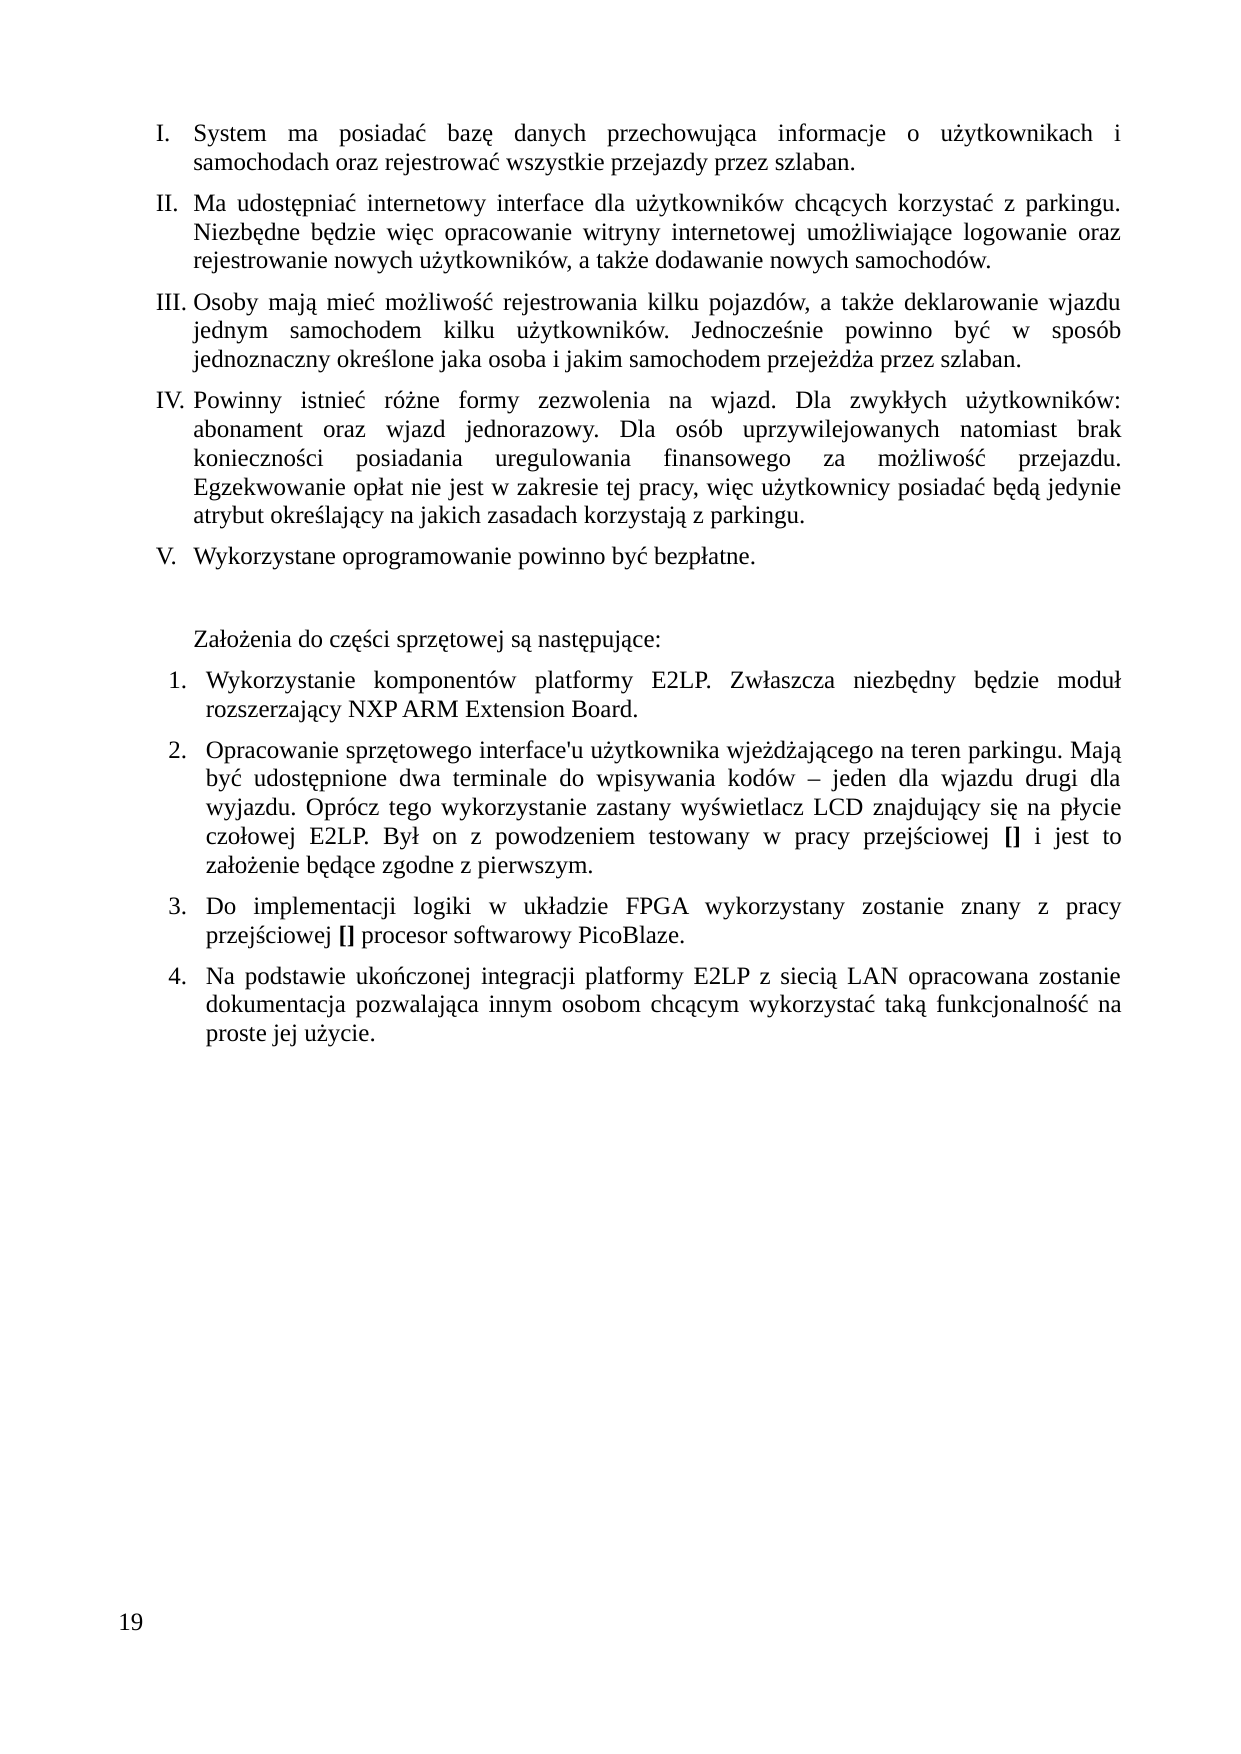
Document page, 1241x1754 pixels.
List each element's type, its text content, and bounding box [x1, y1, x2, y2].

list Do implementacji logiki w układzie FPGA wykorzystany zostanie znany z pracy przejściowej [] procesor softwarowy PicoBlaze. [168, 891, 1122, 948]
list System ma posiadać bazę danych przechowująca informacje o użytkownikach i samochodach oraz rejestrować wszystkie przejazdy przez szlaban. [156, 118, 1122, 176]
list Ma udostępniać internetowy interface dla użytkowników chcących korzystać z parkingu. Niezbędne będzie więc opracowanie witryny internetowej umożliwiające logowanie oraz rejestrowanie nowych użytkowników, a także dodawanie nowych samochodów. [156, 188, 1122, 274]
list Wykorzystanie komponentów platformy E2LP. Zwłaszcza niezbędny będzie moduł rozszerzający NXP ARM Extension Board. [168, 665, 1122, 722]
text Założenia do części sprzętowej są następujące: [118, 624, 1122, 652]
list Osoby mają mieć możliwość rejestrowania kilku pojazdów, a także deklarowanie wjazdu jednym samochodem kilku użytkowników. Jednocześnie powinno być w sposób jednoznaczny określone jaka osoba i jakim samochodem przejeżdża przez szlaban. [156, 287, 1122, 373]
list Wykorzystane oprogramowanie powinno być bezpłatne. [156, 541, 1122, 570]
list Powinny istnieć różne formy zezwolenia na wjazd. Dla zwykłych użytkowników: abonament oraz wjazd jednorazowy. Dla osób uprzywilejowanych natomiast brak konieczności posiadania uregulowania finansowego za możliwość przejazdu. Egzekwowanie opłat nie jest w zakresie tej pracy, więc użytkownicy posiadać będą jedynie atrybut określający na jakich zasadach korzystają z parkingu. [156, 385, 1122, 529]
list Na podstawie ukończonej integracji platformy E2LP z siecią LAN opracowana zostanie dokumentacja pozwalająca innym osobom chcącym wykorzystać taką funkcjonalność na proste jej użycie. [168, 961, 1122, 1047]
list Opracowanie sprzętowego interface'u użytkownika wjeżdżającego na teren parkingu. Mają być udostępnione dwa terminale do wpisywania kodów – jeden dla wjazdu drugi dla wyjazdu. Oprócz tego wykorzystanie zastany wyświetlacz LCD znajdujący się na płycie czołowej E2LP. Był on z powodzeniem testowany w pracy przejściowej [] i jest to założenie będące zgodne z pierwszym. [168, 735, 1122, 878]
